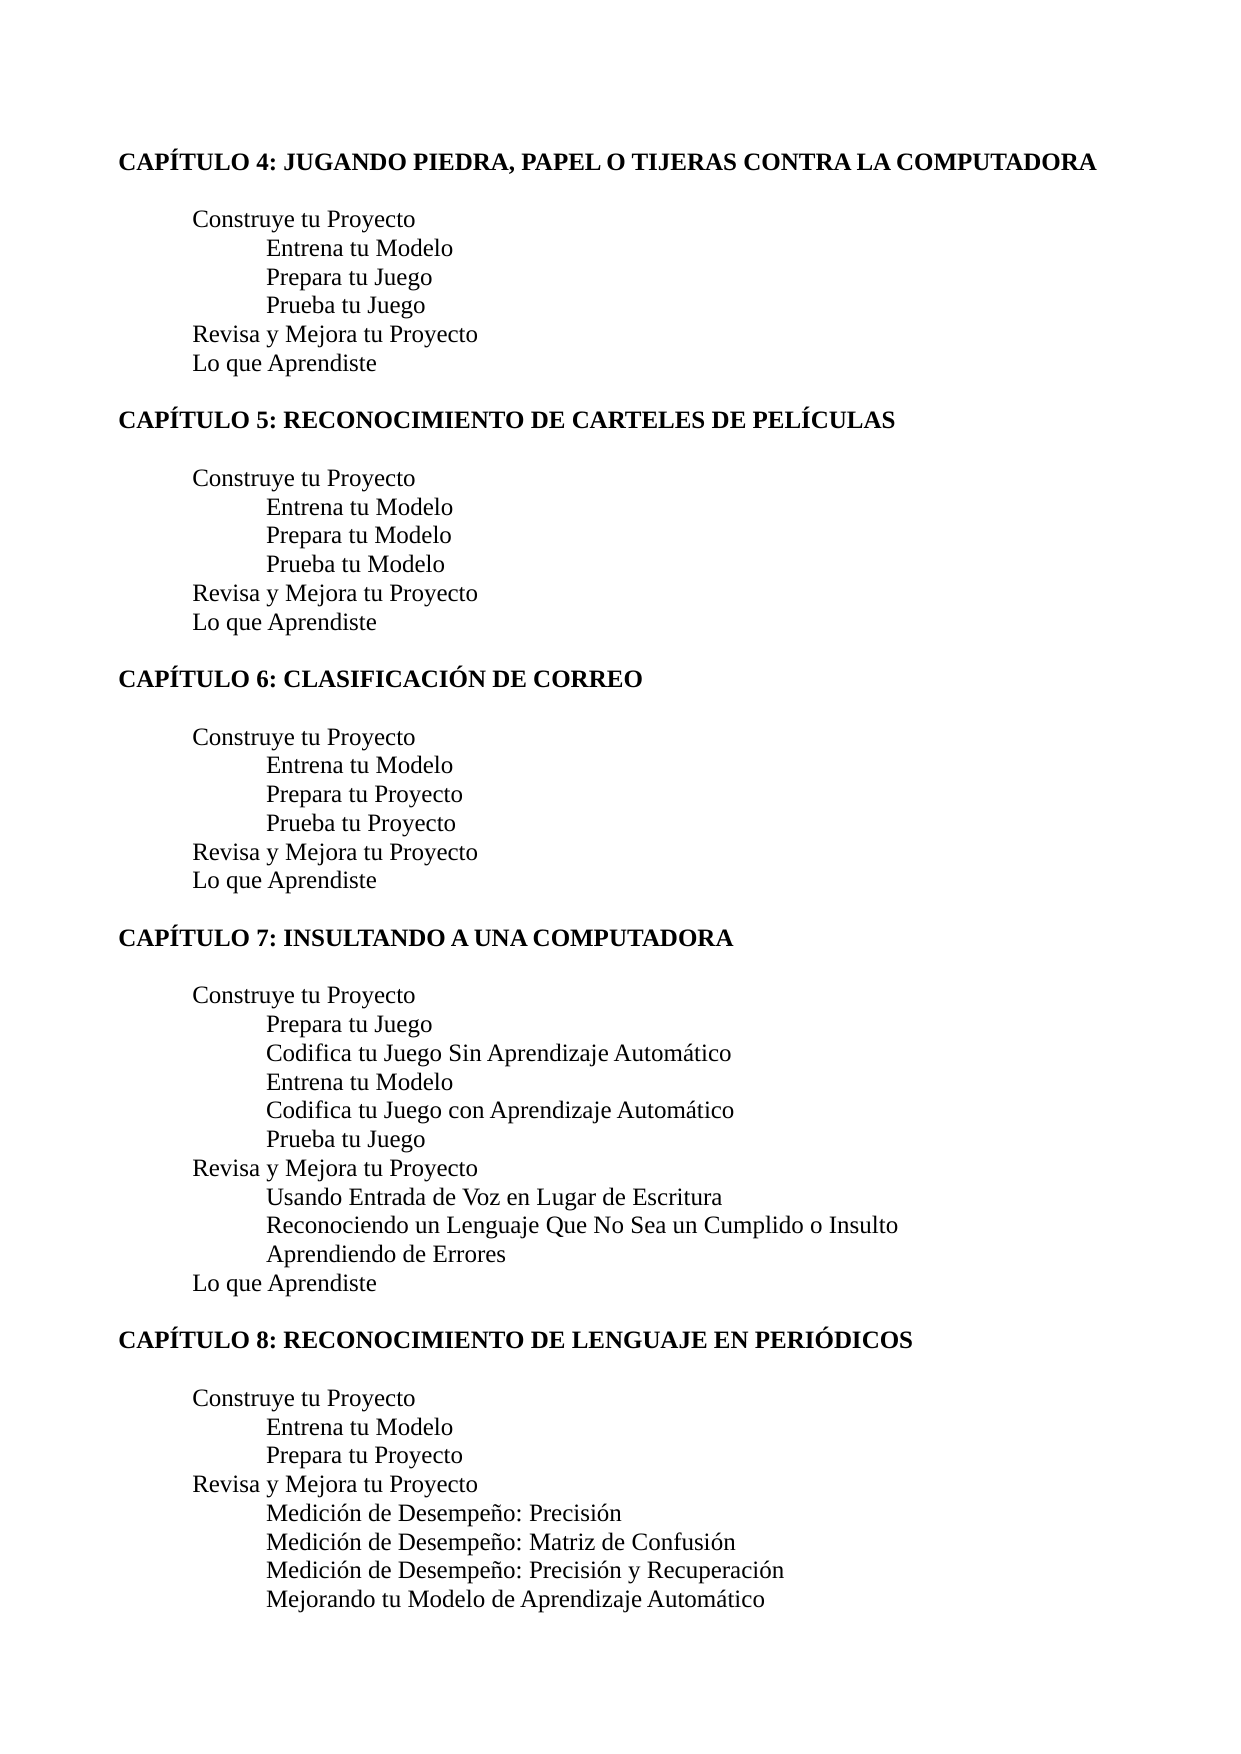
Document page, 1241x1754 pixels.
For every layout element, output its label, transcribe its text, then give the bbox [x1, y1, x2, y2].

text Revisa y Mejora tu Proyecto [118, 837, 1122, 866]
text Entrena tu Modelo [118, 233, 1122, 262]
text Revisa y Mejora tu Proyecto [118, 1153, 1122, 1182]
text CAPÍTULO 7: INSULTANDO A UNA COMPUTADORA [118, 923, 1122, 952]
text Revisa y Mejora tu Proyecto [118, 319, 1122, 348]
text CAPÍTULO 8: RECONOCIMIENTO DE LENGUAJE EN PERIÓDICOS [118, 1326, 1122, 1354]
text Lo que Aprendiste [118, 1268, 1122, 1297]
text Prepara tu Proyecto [118, 779, 1122, 808]
text Entrena tu Modelo [118, 1067, 1122, 1096]
text CAPÍTULO 6: CLASIFICACIÓN DE CORREO [118, 664, 1122, 693]
text Construye tu Proyecto [118, 722, 1122, 751]
text Reconociendo un Lenguaje Que No Sea un Cumplido o Insulto [118, 1211, 1122, 1239]
text Revisa y Mejora tu Proyecto [118, 1469, 1122, 1498]
text Mejorando tu Modelo de Aprendizaje Automático [118, 1584, 1122, 1613]
text Medición de Desempeño: Precisión [118, 1498, 1122, 1527]
text CAPÍTULO 4: JUGANDO PIEDRA, PAPEL O TIJERAS CONTRA LA COMPUTADORA [118, 147, 1122, 176]
text Prepara tu Juego [118, 262, 1122, 291]
text Medición de Desempeño: Precisión y Recuperación [118, 1556, 1122, 1584]
text Codifica tu Juego Sin Aprendizaje Automático [118, 1038, 1122, 1067]
text Prueba tu Modelo [118, 549, 1122, 578]
text Lo que Aprendiste [118, 348, 1122, 377]
text Prueba tu Juego [118, 291, 1122, 319]
text CAPÍTULO 5: RECONOCIMIENTO DE CARTELES DE PELÍCULAS [118, 406, 1122, 434]
text Entrena tu Modelo [118, 492, 1122, 521]
text Revisa y Mejora tu Proyecto [118, 578, 1122, 607]
text Construye tu Proyecto [118, 981, 1122, 1009]
text Construye tu Proyecto [118, 204, 1122, 233]
text Prepara tu Proyecto [118, 1441, 1122, 1469]
text Entrena tu Modelo [118, 1412, 1122, 1441]
text Lo que Aprendiste [118, 866, 1122, 894]
text Construye tu Proyecto [118, 1383, 1122, 1412]
text Usando Entrada de Voz en Lugar de Escritura [118, 1182, 1122, 1211]
text Prueba tu Proyecto [118, 808, 1122, 837]
text Prueba tu Juego [118, 1124, 1122, 1153]
text Lo que Aprendiste [118, 607, 1122, 636]
text Construye tu Proyecto [118, 463, 1122, 492]
text Prepara tu Juego [118, 1009, 1122, 1038]
text Entrena tu Modelo [118, 751, 1122, 779]
text Prepara tu Modelo [118, 521, 1122, 549]
text Medición de Desempeño: Matriz de Confusión [118, 1527, 1122, 1556]
text Aprendiendo de Errores [118, 1239, 1122, 1268]
text Codifica tu Juego con Aprendizaje Automático [118, 1096, 1122, 1124]
